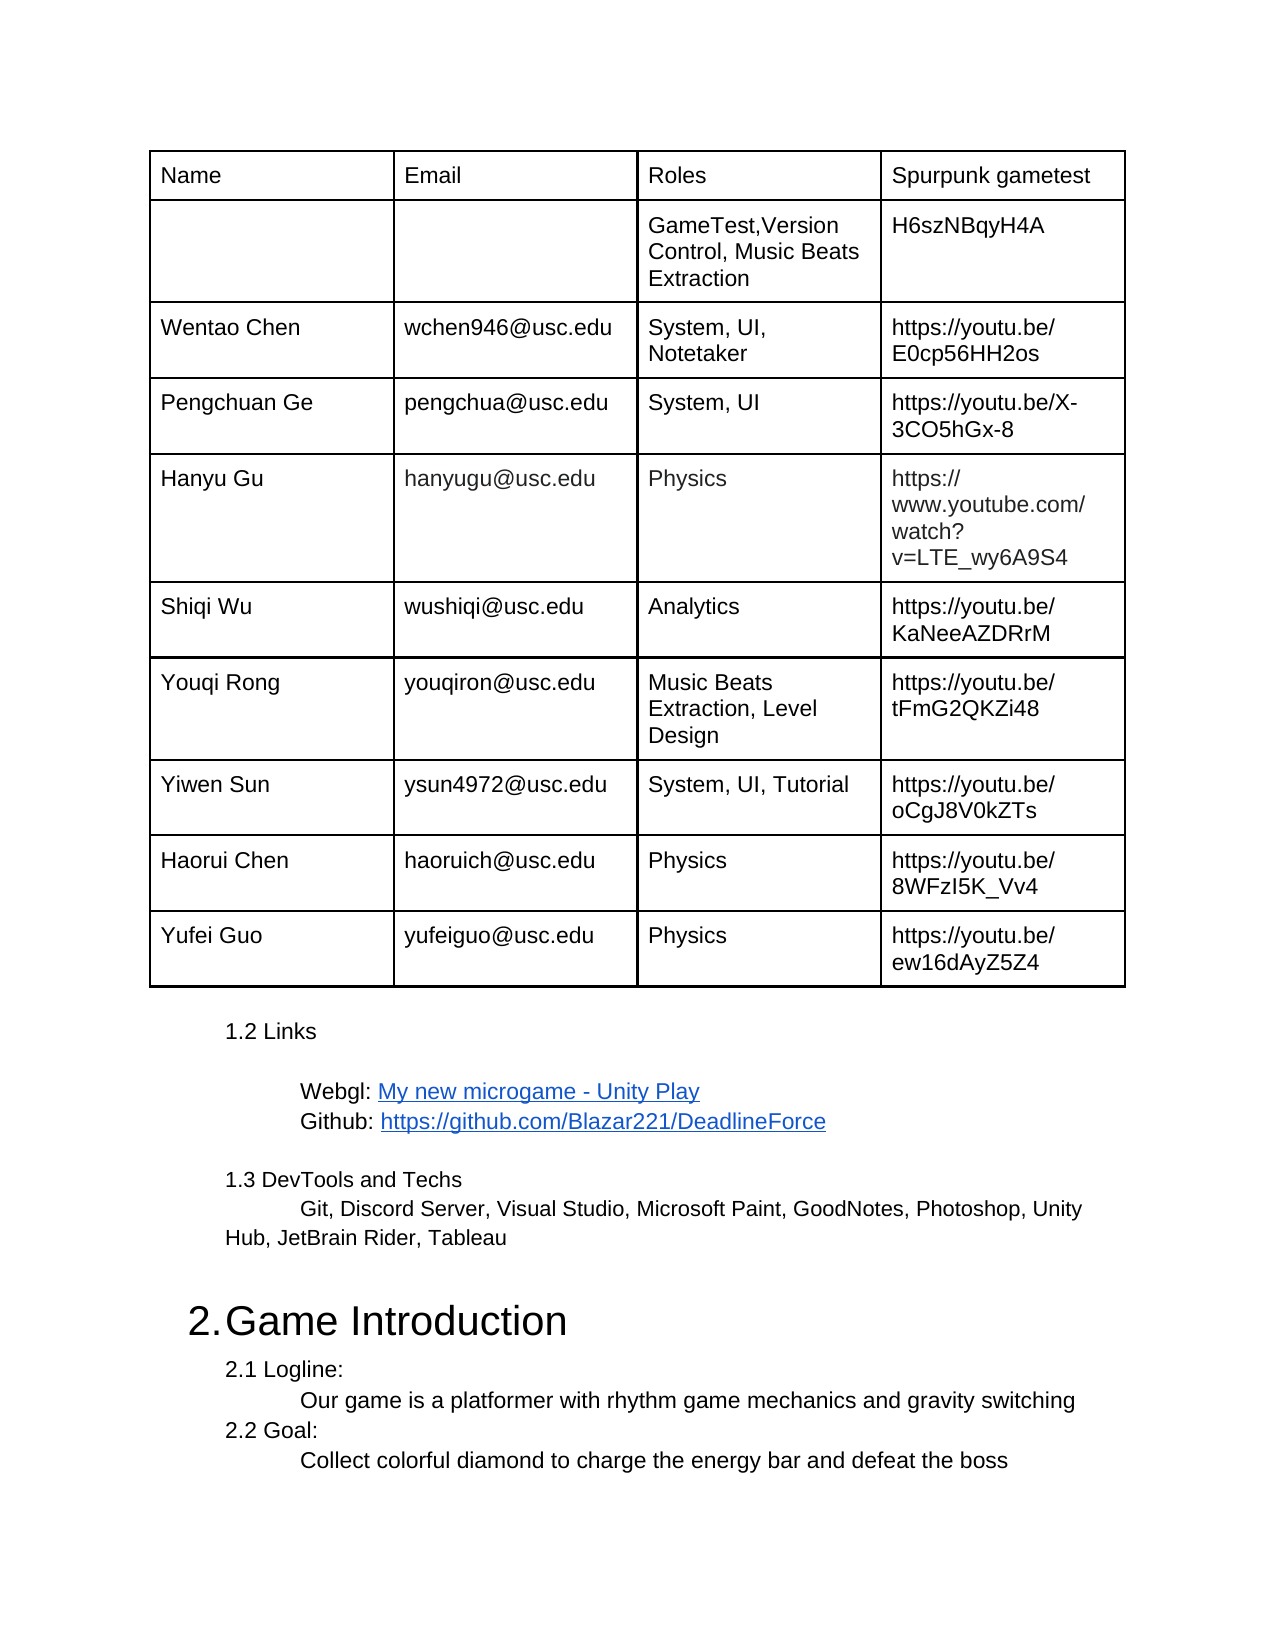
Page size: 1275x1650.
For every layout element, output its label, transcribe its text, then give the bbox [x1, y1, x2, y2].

table_cell System, UI [639, 379, 880, 452]
table_cell https://youtu.be/8WFzI5K_Vv4 [882, 836, 1124, 910]
table_header Spurpunk gametest [882, 152, 1124, 199]
table_cell [151, 201, 393, 301]
table_cell Yiwen Sun [151, 761, 393, 834]
table_cell Physics [639, 836, 880, 910]
table_cell yufeiguo@usc.edu [395, 912, 636, 985]
table_cell Music Beats Extraction, Level Design [639, 659, 880, 758]
text Git, Discord Server, Visual Studio, Microsoft Paint, GoodNotes, Photoshop, Unity Hub, JetBrain Rider, Tableau [225, 1196, 1125, 1251]
text 2.1 Logline: [150, 1356, 1125, 1383]
subtitle Game Introduction [187, 1296, 1125, 1344]
table_cell wchen946@usc.edu [395, 303, 636, 377]
table_header Name [151, 152, 393, 199]
table_cell [395, 201, 636, 301]
text 1.2 Links [150, 1018, 1125, 1044]
table_cell https://youtu.be/E0cp56HH2os [882, 303, 1124, 377]
table_cell https://youtu.be/X-3CO5hGx-8 [882, 379, 1124, 452]
table_cell System, UI, Tutorial [639, 761, 880, 834]
table_cell Hanyu Gu [151, 455, 393, 581]
table_cell https://youtu.be/ew16dAyZ5Z4 [882, 912, 1124, 985]
table_cell haoruich@usc.edu [395, 836, 636, 910]
table_cell Yufei Guo [151, 912, 393, 985]
table_cell wushiqi@usc.edu [395, 583, 636, 656]
table_cell https://youtu.be/oCgJ8V0kZTs [882, 761, 1124, 834]
table_cell System, UI, Notetaker [639, 303, 880, 377]
text Our game is a platformer with rhythm game mechanics and gravity switching [150, 1387, 1125, 1413]
table_cell Shiqi Wu [151, 583, 393, 656]
table_header Email [395, 152, 636, 199]
table_cell https://youtu.be/KaNeeAZDRrM [882, 583, 1124, 656]
table_cell Haorui Chen [151, 836, 393, 910]
table_cell Youqi Rong [151, 659, 393, 758]
table_cell H6szNBqyH4A [882, 201, 1124, 301]
table_cell https://youtu.be/tFmG2QKZi48 [882, 659, 1124, 758]
table_cell Physics [639, 455, 880, 581]
table_cell ysun4972@usc.edu [395, 761, 636, 834]
table_cell youqiron@usc.edu [395, 659, 636, 758]
text 2.2 Goal: [150, 1417, 1125, 1443]
text Github: https://github.com/Blazar221/DeadlineForce [225, 1108, 1125, 1134]
table_cell GameTest,Version Control, Music Beats Extraction [639, 201, 880, 301]
table_cell https://www.youtube.com/watch?v=LTE_wy6A9S4 [882, 455, 1124, 581]
table_header Roles [639, 152, 880, 199]
table_cell Physics [639, 912, 880, 985]
text Webgl: My new microgame - Unity Play [150, 1078, 1125, 1104]
table_cell pengchua@usc.edu [395, 379, 636, 452]
table_cell Analytics [639, 583, 880, 656]
table_cell Pengchuan Ge [151, 379, 393, 452]
table_cell hanyugu@usc.edu [395, 455, 636, 581]
text Collect colorful diamond to charge the energy bar and defeat the boss [150, 1447, 1125, 1473]
text 1.3 DevTools and Techs [225, 1167, 1125, 1193]
table_cell Wentao Chen [151, 303, 393, 377]
